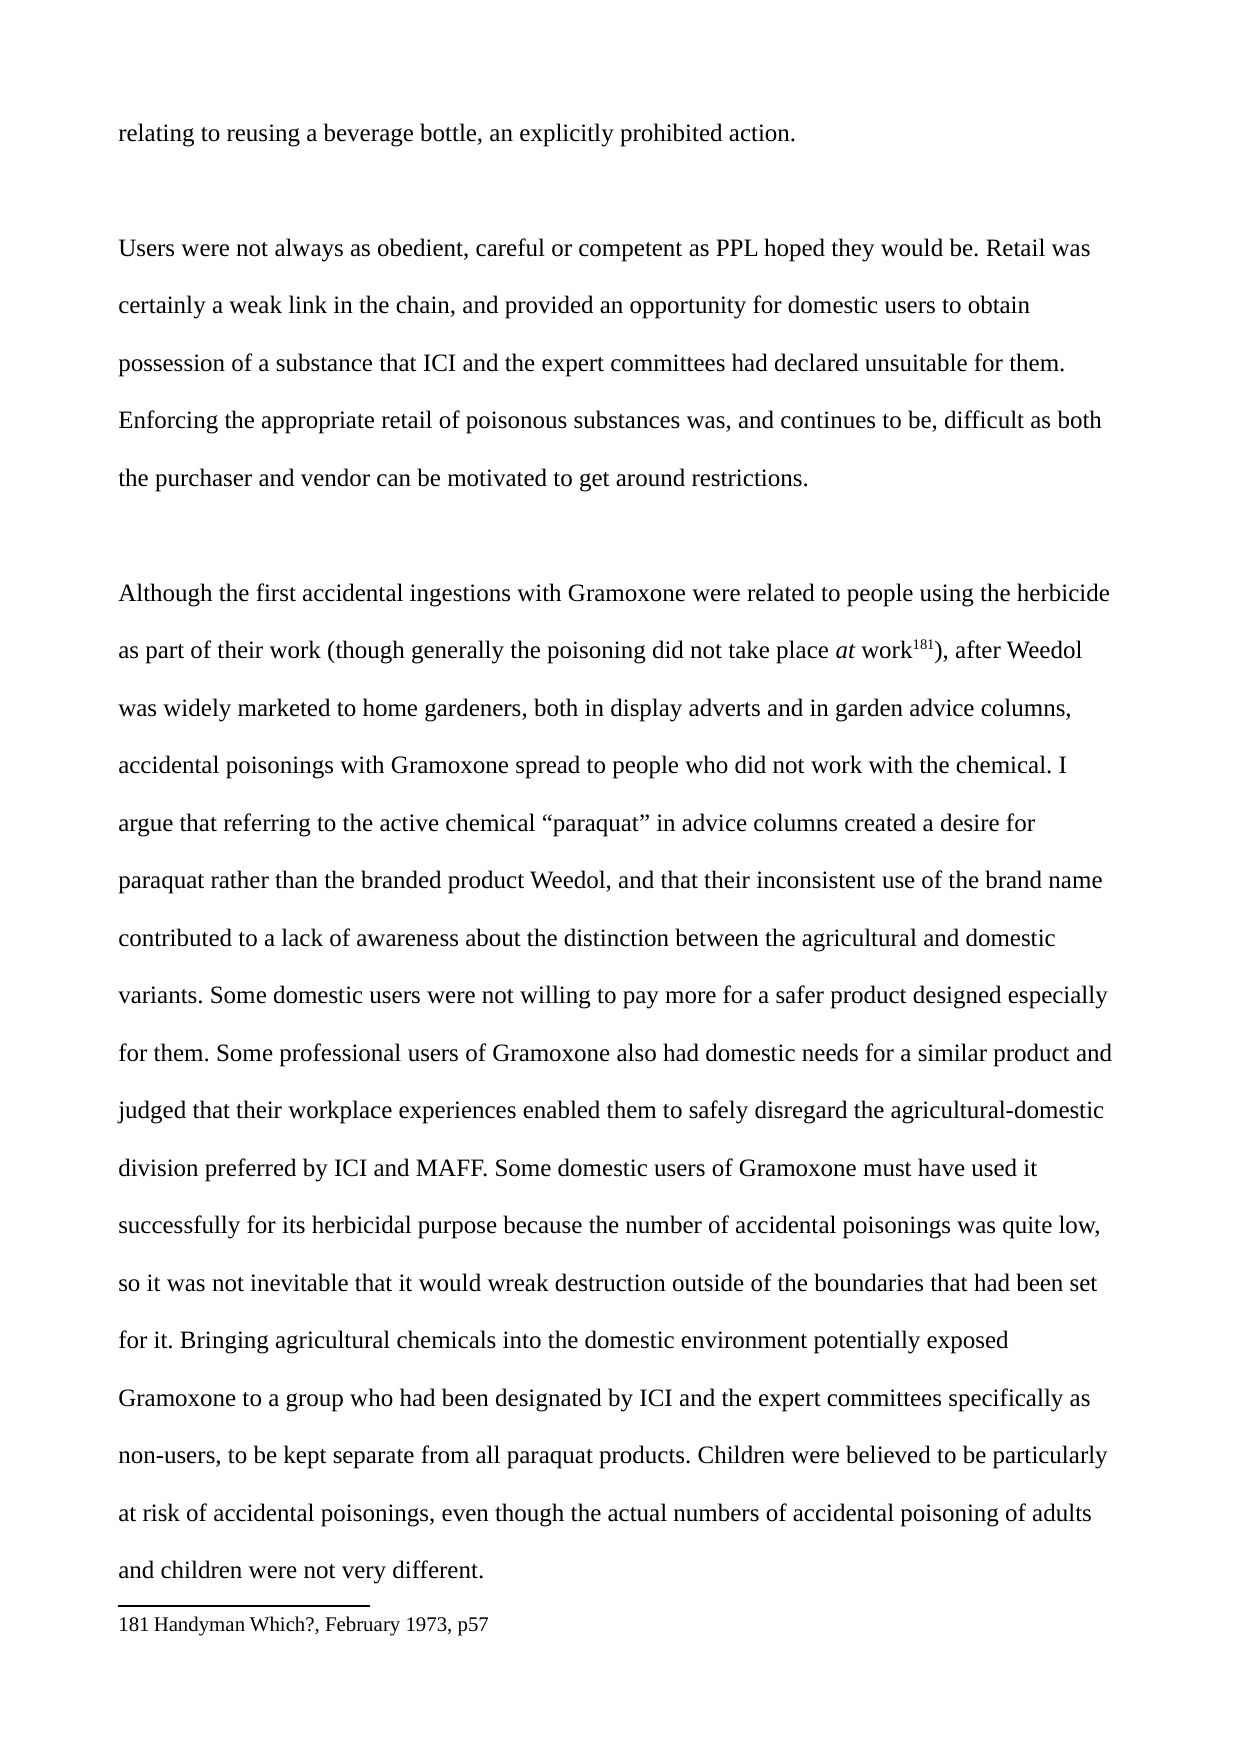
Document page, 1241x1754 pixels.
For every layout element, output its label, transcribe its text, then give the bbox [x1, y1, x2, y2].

text relating to reusing a beverage bottle, an explicitly prohibited action. [118, 118, 1122, 147]
text Although the first accidental ingestions with Gramoxone were related to people using the herbicide as part of their work (though generally the poisoning did not take place at work), after Weedol was widely marketed to home gardeners, both in display adverts and in garden advice columns, accidental poisonings with Gramoxone spread to people who did not work with the chemical. I argue that referring to the active chemical “paraquat” in advice columns created a desire for paraquat rather than the branded product Weedol, and that their inconsistent use of the brand name contributed to a lack of awareness about the distinction between the agricultural and domestic variants. Some domestic users were not willing to pay more for a safer product designed especially for them. Some professional users of Gramoxone also had domestic needs for a similar product and judged that their workplace experiences enabled them to safely disregard the agricultural-domestic division preferred by ICI and MAFF. Some domestic users of Gramoxone must have used it successfully for its herbicidal purpose because the number of accidental poisonings was quite low, so it was not inevitable that it would wreak destruction outside of the boundaries that had been set for it. Bringing agricultural chemicals into the domestic environment potentially exposed Gramoxone to a group who had been designated by ICI and the expert committees specifically as non-users, to be kept separate from all paraquat products. Children were believed to be particularly at risk of accidental poisonings, even though the actual numbers of accidental poisoning of adults and children were not very different. [118, 578, 1122, 1584]
text Handyman Which?, February 1973, p57 [118, 1612, 1122, 1636]
text Users were not always as obedient, careful or competent as PPL hoped they would be. Retail was certainly a weak link in the chain, and provided an opportunity for domestic users to obtain possession of a substance that ICI and the expert committees had declared unsuitable for them. Enforcing the appropriate retail of poisonous substances was, and continues to be, difficult as both the purchaser and vendor can be motivated to get around restrictions. [118, 233, 1122, 492]
